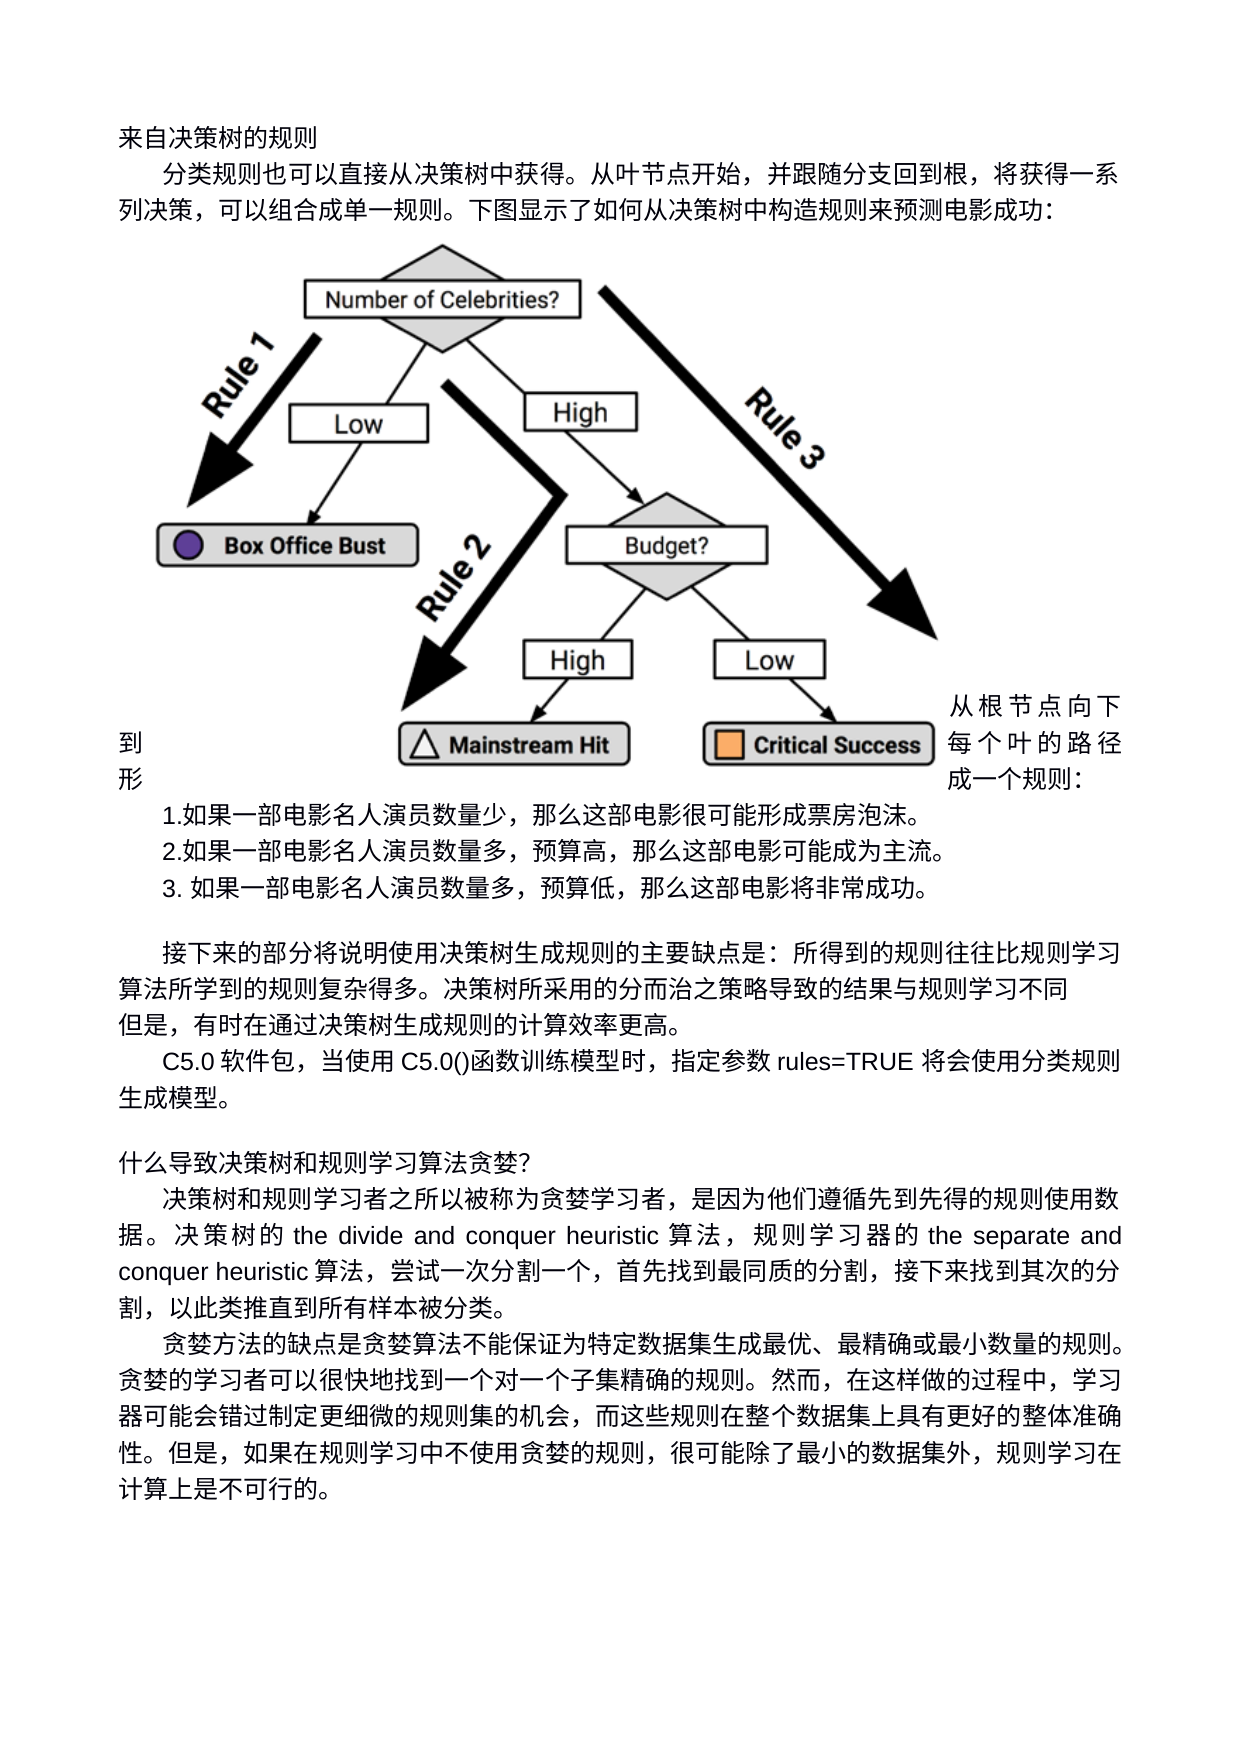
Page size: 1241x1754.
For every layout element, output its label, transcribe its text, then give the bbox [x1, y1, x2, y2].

text 分类规则也可以直接从决策树中获得。从叶节点开始，并跟随分支回到根，将获得一系列决策，可以组合成单一规则。下图显示了如何从决策树中构造规则来预测电影成功： [118, 154, 1122, 227]
text 来自决策树的规则 [118, 118, 1122, 154]
text 贪婪方法的缺点是贪婪算法不能保证为特定数据集生成最优、最精确或最小数量的规则。 [118, 1324, 1122, 1361]
text 3. 如果一部电影名人演员数量多，预算低，那么这部电影将非常成功。 [118, 868, 1122, 904]
text C5.0软件包，当使用C5.0()函数训练模型时，指定参数rules=TRUE 将会使用分类规则生成模型。 [118, 1042, 1122, 1114]
text 从根节点向下到每个叶的路径形成一个规则： [118, 687, 1122, 796]
text 但是，有时在通过决策树生成规则的计算效率更高。 [118, 1006, 1122, 1042]
text 1.如果一部电影名人演员数量少，那么这部电影很可能形成票房泡沫。 [118, 796, 1122, 832]
text 接下来的部分将说明使用决策树生成规则的主要缺点是：所得到的规则往往比规则学习算法所学到的规则复杂得多。决策树所采用的分而治之策略导致的结果与规则学习不同 [118, 933, 1122, 1006]
text 什么导致决策树和规则学习算法贪婪？ [118, 1143, 1122, 1179]
text 贪婪的学习者可以很快地找到一个对一个子集精确的规则。然而，在这样做的过程中，学习器可能会错过制定更细微的规则集的机会，而这些规则在整个数据集上具有更好的整体准确性。但是，如果在规则学习中不使用贪婪的规则，很可能除了最小的数据集外，规则学习在计算上是不可行的。 [118, 1361, 1122, 1506]
text 2.如果一部电影名人演员数量多，预算高，那么这部电影可能成为主流。 [118, 832, 1122, 868]
text 决策树和规则学习者之所以被称为贪婪学习者，是因为他们遵循先到先得的规则使用数据。决策树的the divide and conquer heuristic算法，规则学习器的the separate and conquer heuristic算法，尝试一次分割一个，首先找到最同质的分割，接下来找到其次的分割，以此类推直到所有样本被分类。 [118, 1179, 1122, 1324]
